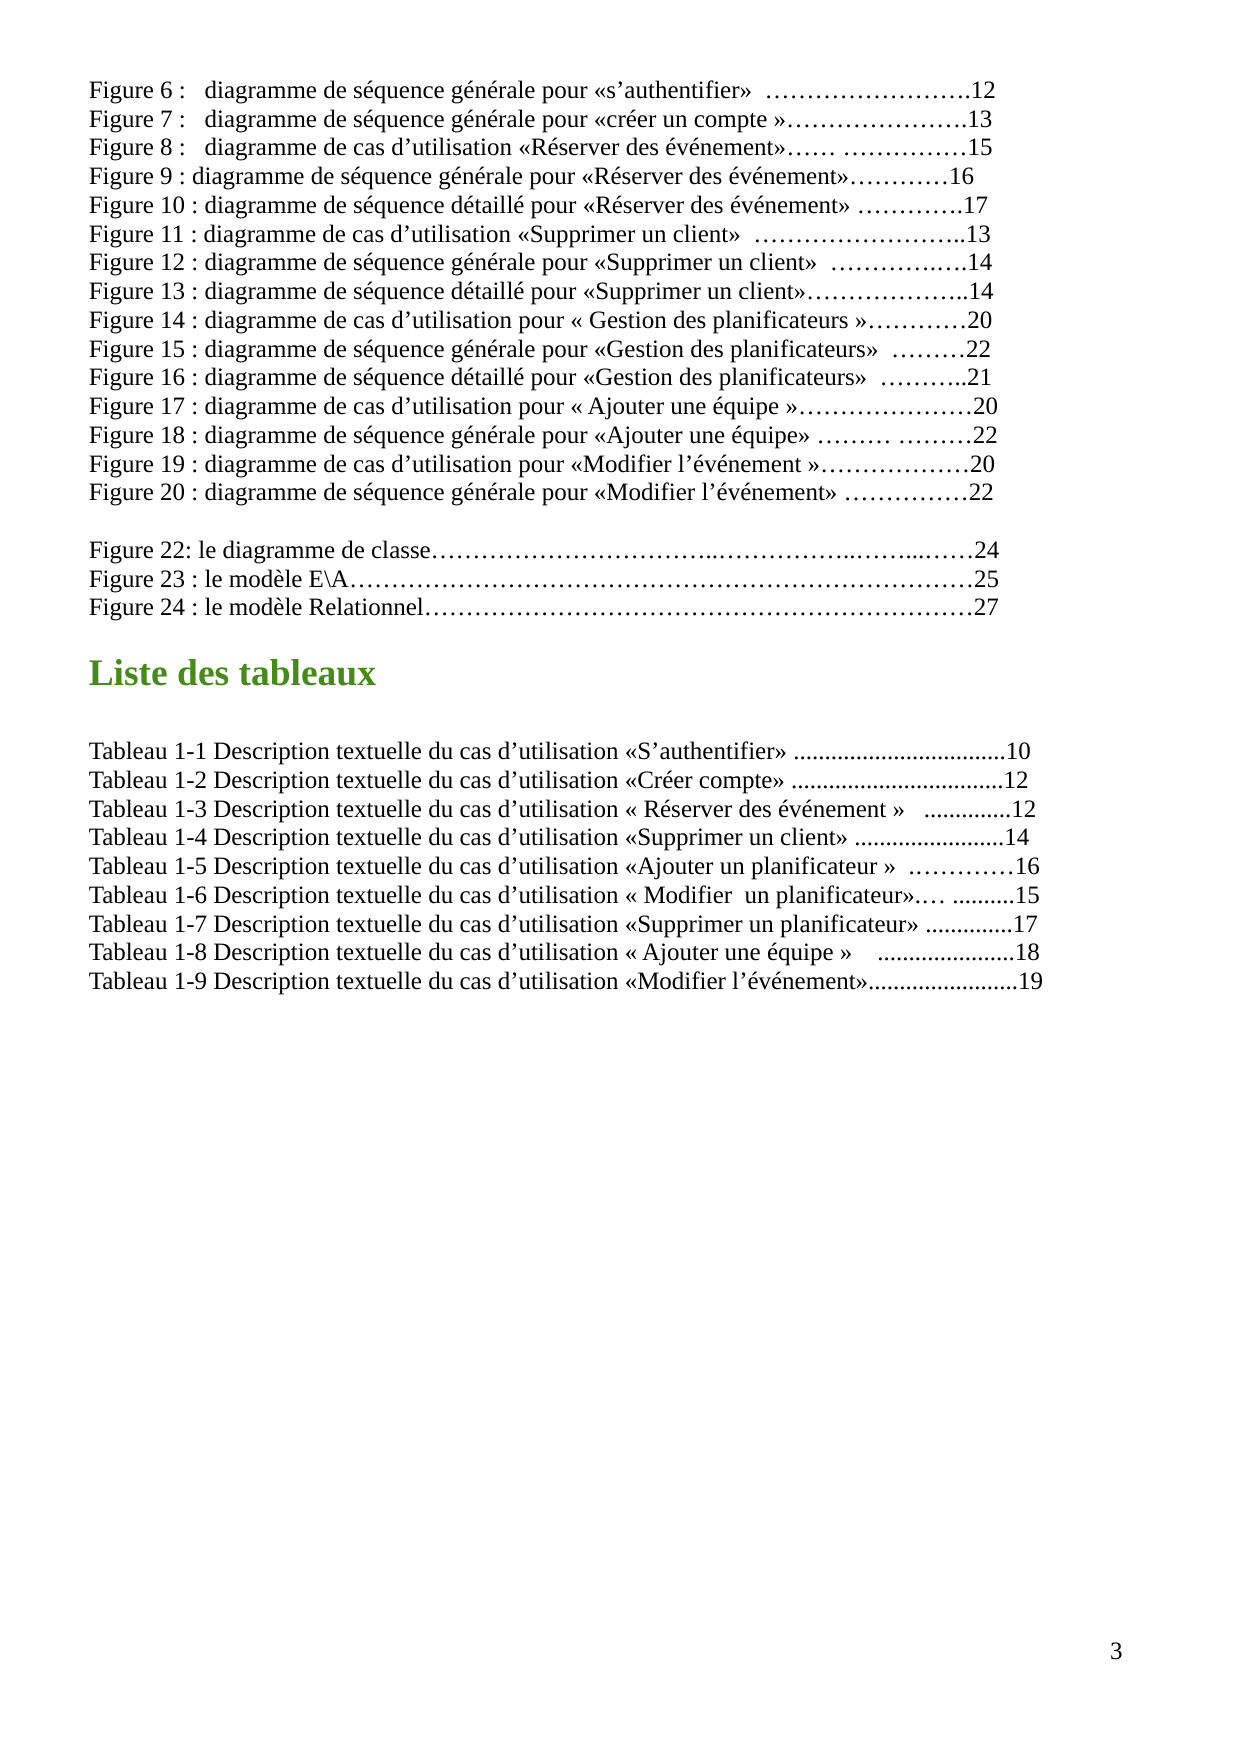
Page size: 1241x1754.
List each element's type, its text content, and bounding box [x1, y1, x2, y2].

text Liste des tableaux [88, 650, 1078, 693]
text Figure 14 : diagramme de cas d’utilisation pour « Gestion des planificateurs »…………20 [88, 305, 1078, 334]
text Tableau 1-4 Description textuelle du cas d’utilisation «Supprimer un client» ........................14 [88, 822, 1078, 851]
text Figure 23 : le modèle E\A…………………………………………………………………25 [88, 564, 1078, 592]
text Figure 12 : diagramme de séquence générale pour «Supprimer un client» ………….….14 [88, 247, 1078, 276]
text Figure 10 : diagramme de séquence détaillé pour «Réserver des événement» ………….17 [88, 190, 1078, 219]
text Tableau 1-9 Description textuelle du cas d’utilisation «Modifier l’événement»........................19 [88, 966, 1078, 995]
text Figure 13 : diagramme de séquence détaillé pour «Supprimer un client»………………..14 [88, 276, 1078, 305]
text Tableau 1-7 Description textuelle du cas d’utilisation «Supprimer un planificateur» ..............17 [88, 909, 1078, 937]
text Figure 18 : diagramme de séquence générale pour «Ajouter une équipe» ……… ………22 [88, 420, 1078, 449]
text Tableau 1-2 Description textuelle du cas d’utilisation «Créer compte» ..................................12 [88, 765, 1078, 794]
text Figure 6 : diagramme de séquence générale pour «s’authentifier» …………………….12 [88, 75, 1078, 104]
text Figure 15 : diagramme de séquence générale pour «Gestion des planificateurs» ………22 [88, 334, 1078, 362]
text Figure 16 : diagramme de séquence détaillé pour «Gestion des planificateurs» ………..21 [88, 362, 1078, 391]
text Figure 19 : diagramme de cas d’utilisation pour «Modifier l’événement »………………20 [88, 449, 1078, 477]
text Tableau 1-5 Description textuelle du cas d’utilisation «Ajouter un planificateur » .…………16 [88, 851, 1078, 880]
text Figure 8 : diagramme de cas d’utilisation «Réserver des événement»…… ……………15 [88, 132, 1078, 161]
text Figure 24 : le modèle Relationnel…………………………………………………………27 [88, 592, 1078, 621]
text Tableau 1-1 Description textuelle du cas d’utilisation «S’authentifier» ..................................10 [88, 736, 1078, 765]
text Figure 9 : diagramme de séquence générale pour «Réserver des événement»…………16 [88, 161, 1078, 190]
text Figure 20 : diagramme de séquence générale pour «Modifier l’événement» ……………22 [88, 477, 1078, 506]
text Figure 7 : diagramme de séquence générale pour «créer un compte »………………….13 [88, 104, 1078, 132]
text Tableau 1-3 Description textuelle du cas d’utilisation « Réserver des événement » ..............12 [88, 794, 1078, 822]
text Figure 22: le diagramme de classe……………………………..……………..……...……24 [88, 535, 1078, 564]
text Figure 17 : diagramme de cas d’utilisation pour « Ajouter une équipe »…………………20 [88, 391, 1078, 420]
text Tableau 1-6 Description textuelle du cas d’utilisation « Modifier un planificateur».… ..........15 [88, 880, 1078, 909]
text Figure 11 : diagramme de cas d’utilisation «Supprimer un client» ……………………..13 [88, 219, 1078, 247]
text Tableau 1-8 Description textuelle du cas d’utilisation « Ajouter une équipe » ......................18 [88, 937, 1078, 966]
